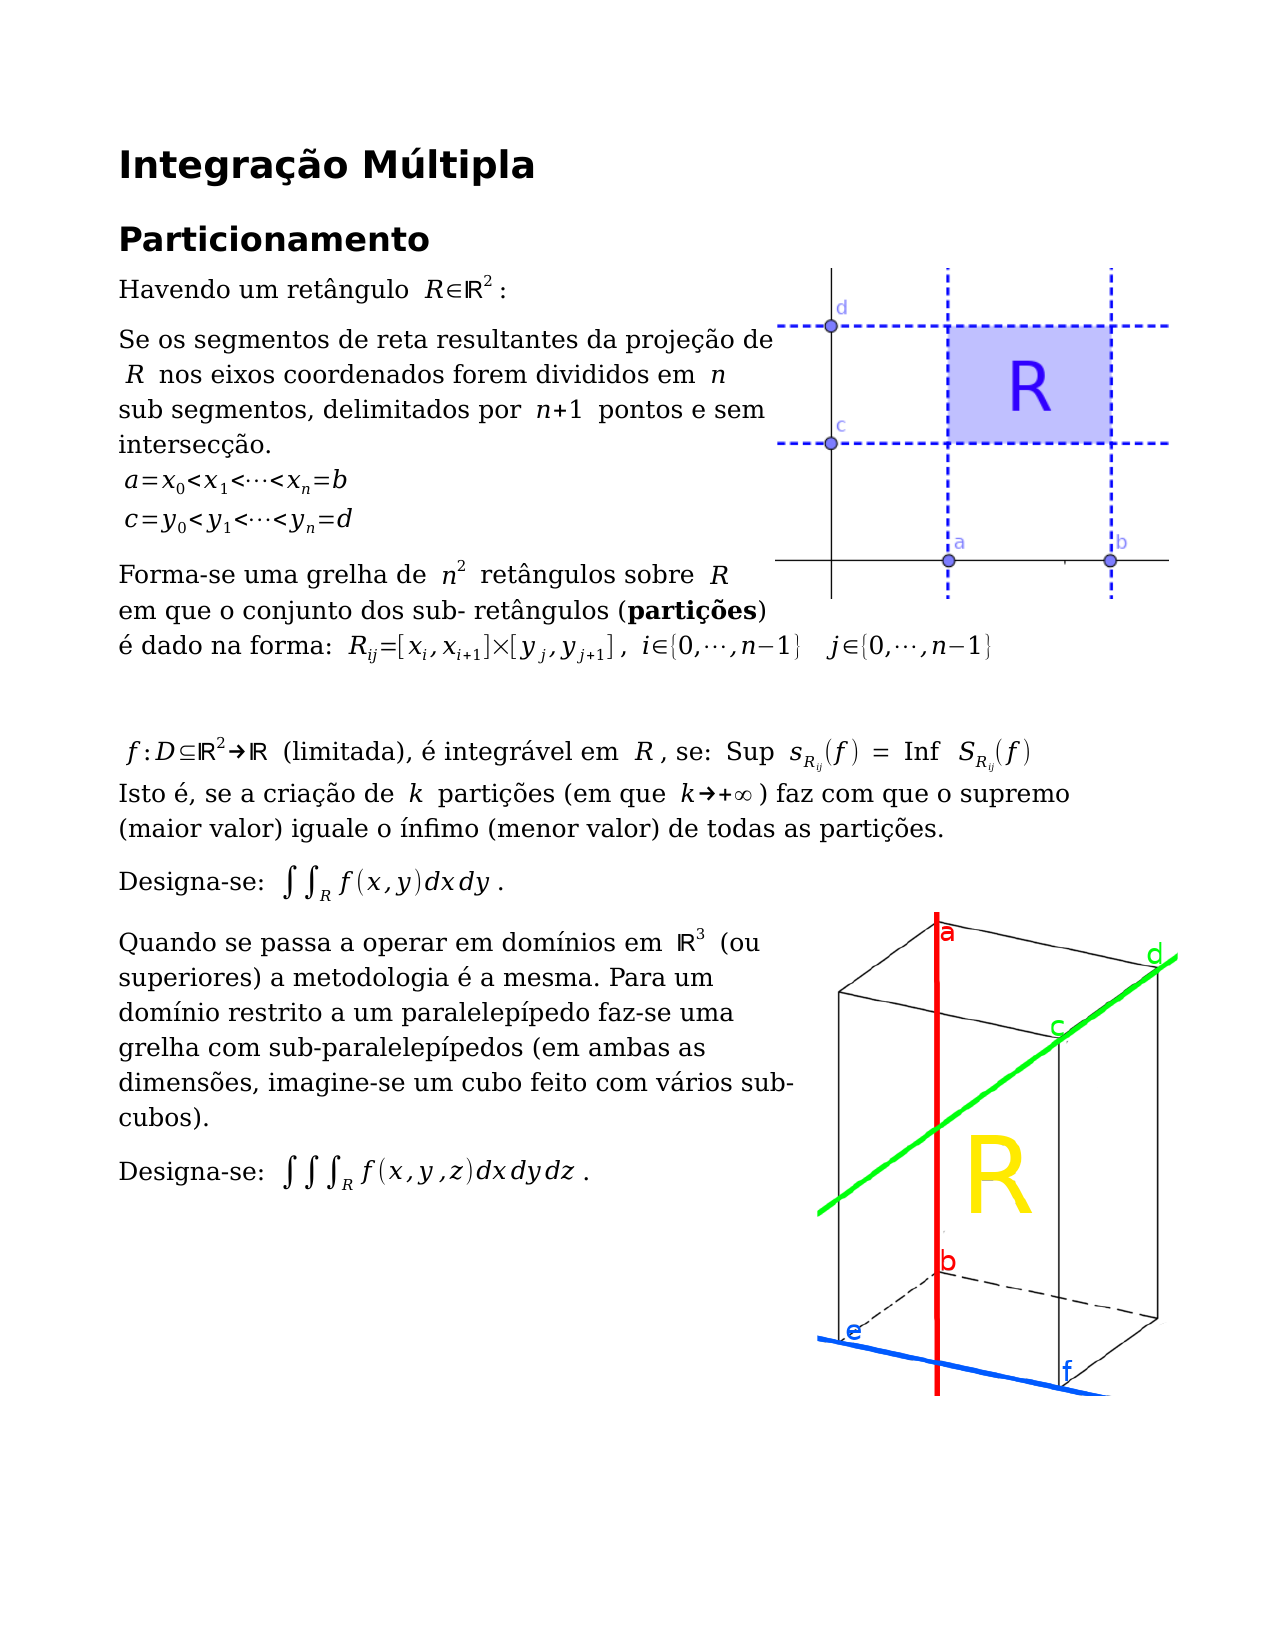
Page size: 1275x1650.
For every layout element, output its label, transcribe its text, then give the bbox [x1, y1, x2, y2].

subtitle Integração Múltipla [118, 143, 1157, 187]
text Se os segmentos de reta resultantes da projeção de nos eixos coordenados forem divididos em sub segmentos, delimitados por pontos e sem intersecção. [118, 325, 775, 537]
text (limitada), é integrável em , se: Isto é, se a criação de partições (em que ) faz com que o supremo (maior valor) iguale o ínfimo (menor valor) de todas as partições. [118, 734, 1157, 843]
text Designa-se: . [118, 1153, 817, 1194]
picture [775, 268, 1169, 599]
text Havendo um retângulo : [118, 272, 775, 304]
text Quando se passa a operar em domínios em (ou superiores) a metodologia é a mesma. Para um domínio restrito a um paralelepípedo faz-se uma grelha com sub-paralelepípedos (em ambas as dimensões, imagine-se um cubo feito com vários sub-cubos). [118, 925, 817, 1132]
text Forma-se uma grelha de retângulos sobre em que o conjunto dos sub- retângulos (partições) é dado na forma: , [118, 558, 1157, 664]
picture [817, 912, 1178, 1396]
text Designa-se: . [118, 863, 1157, 905]
subtitle Particionamento [118, 221, 1157, 260]
